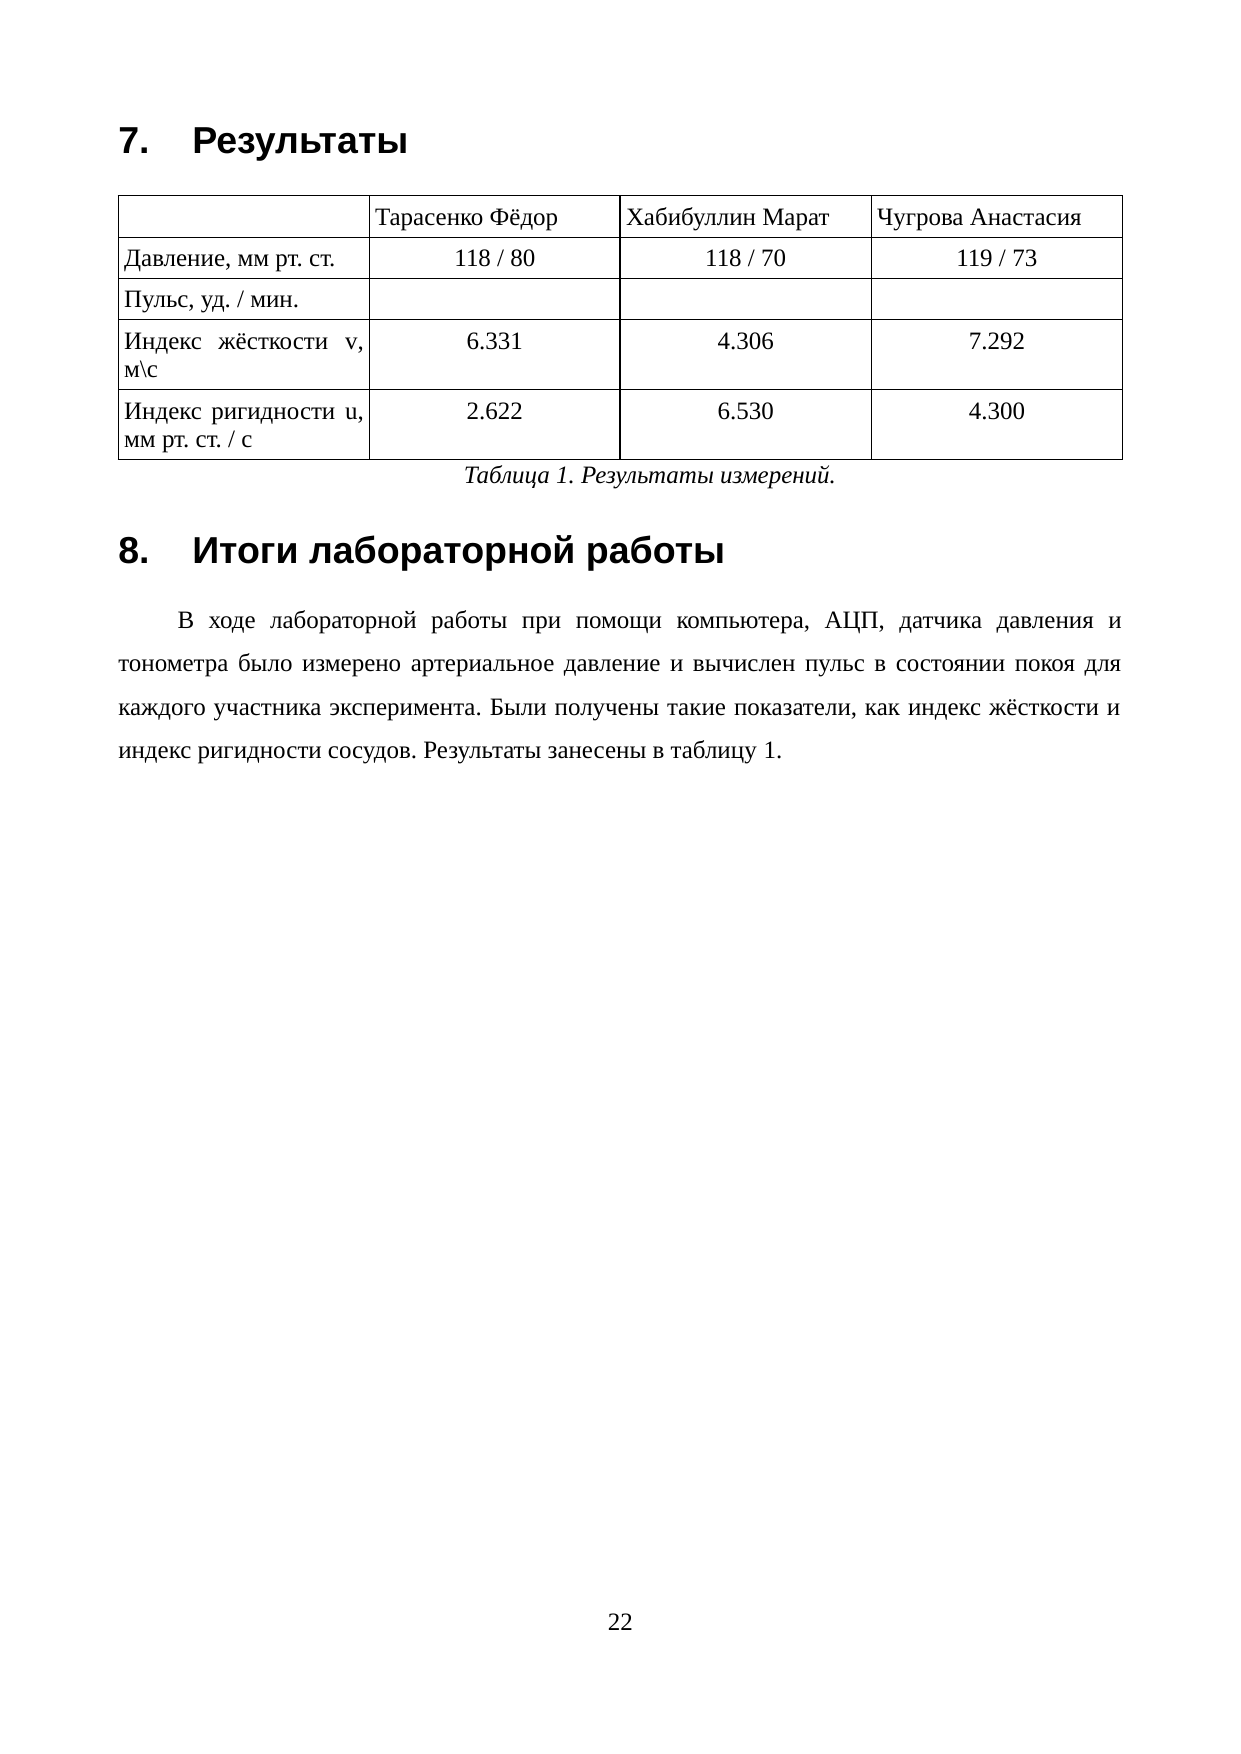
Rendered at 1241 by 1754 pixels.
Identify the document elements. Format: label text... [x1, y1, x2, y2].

text Таблица 1. Результаты измерений. [118, 460, 1122, 489]
table_cell [621, 279, 871, 319]
table_cell 4.300 [872, 390, 1122, 459]
table_cell Индекс жёсткости v, м\с [119, 320, 369, 389]
table_cell 118 / 80 [370, 238, 619, 278]
table_cell 7.292 [872, 320, 1122, 389]
table_cell 6.331 [370, 320, 619, 389]
table_cell 4.306 [621, 320, 871, 389]
table_cell 2.622 [370, 390, 619, 459]
table_header Хабибуллин Марат [621, 196, 871, 237]
subtitle Результаты [118, 118, 1122, 161]
table_header [119, 196, 369, 237]
table_cell [872, 279, 1122, 319]
table_header Тарасенко Фёдор [370, 196, 619, 237]
table_cell Индекс ригидности u, мм рт. ст. / с [119, 390, 369, 459]
table_cell 119 / 73 [872, 238, 1122, 278]
table_header Чугрова Анастасия [872, 196, 1122, 237]
table_cell Пульс, уд. / мин. [119, 279, 369, 319]
text В ходе лабораторной работы при помощи компьютера, АЦП, датчика давления и тонометра было измерено артериальное давление и вычислен пульс в состоянии покоя для каждого участника эксперимента. Были получены такие показатели, как индекс жёсткости и индекс ригидности сосудов. Результаты занесены в таблицу 1. [118, 605, 1122, 763]
table_cell 118 / 70 [621, 238, 871, 278]
table_cell 6.530 [621, 390, 871, 459]
table_cell [370, 279, 619, 319]
subtitle Итоги лабораторной работы [118, 528, 1122, 571]
table_cell Давление, мм рт. ст. [119, 238, 369, 278]
